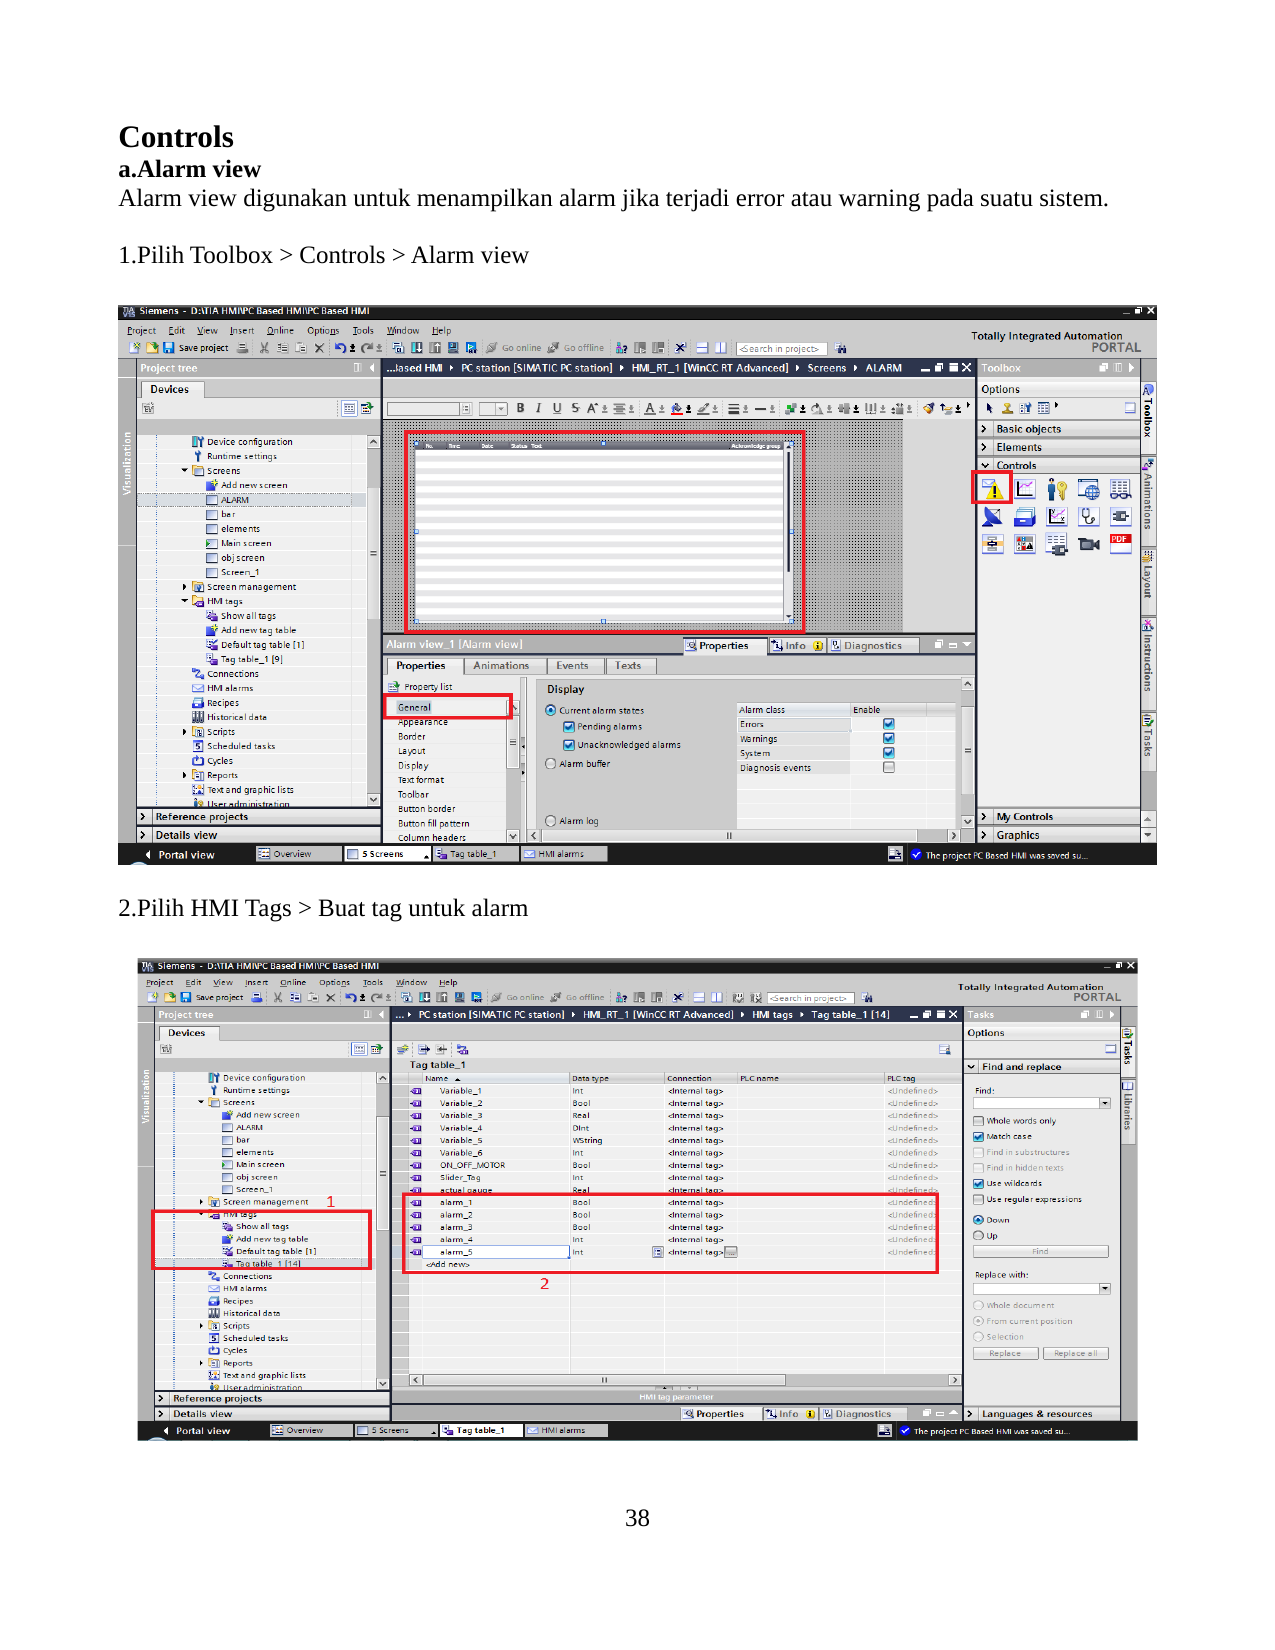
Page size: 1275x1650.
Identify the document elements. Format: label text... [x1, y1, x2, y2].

text 2.Pilih HMI Tags > Buat tag untuk alarm [118, 893, 1157, 922]
text 1.Pilih Toolbox > Controls > Alarm view [118, 240, 1157, 269]
picture [118, 305, 1157, 865]
text Alarm view digunakan untuk menampilkan alarm jika terjadi error atau warning pada suatu sistem. [118, 183, 1157, 212]
text Controls [118, 118, 1157, 154]
picture [137, 958, 1138, 1441]
text a.Alarm view [118, 154, 1157, 183]
